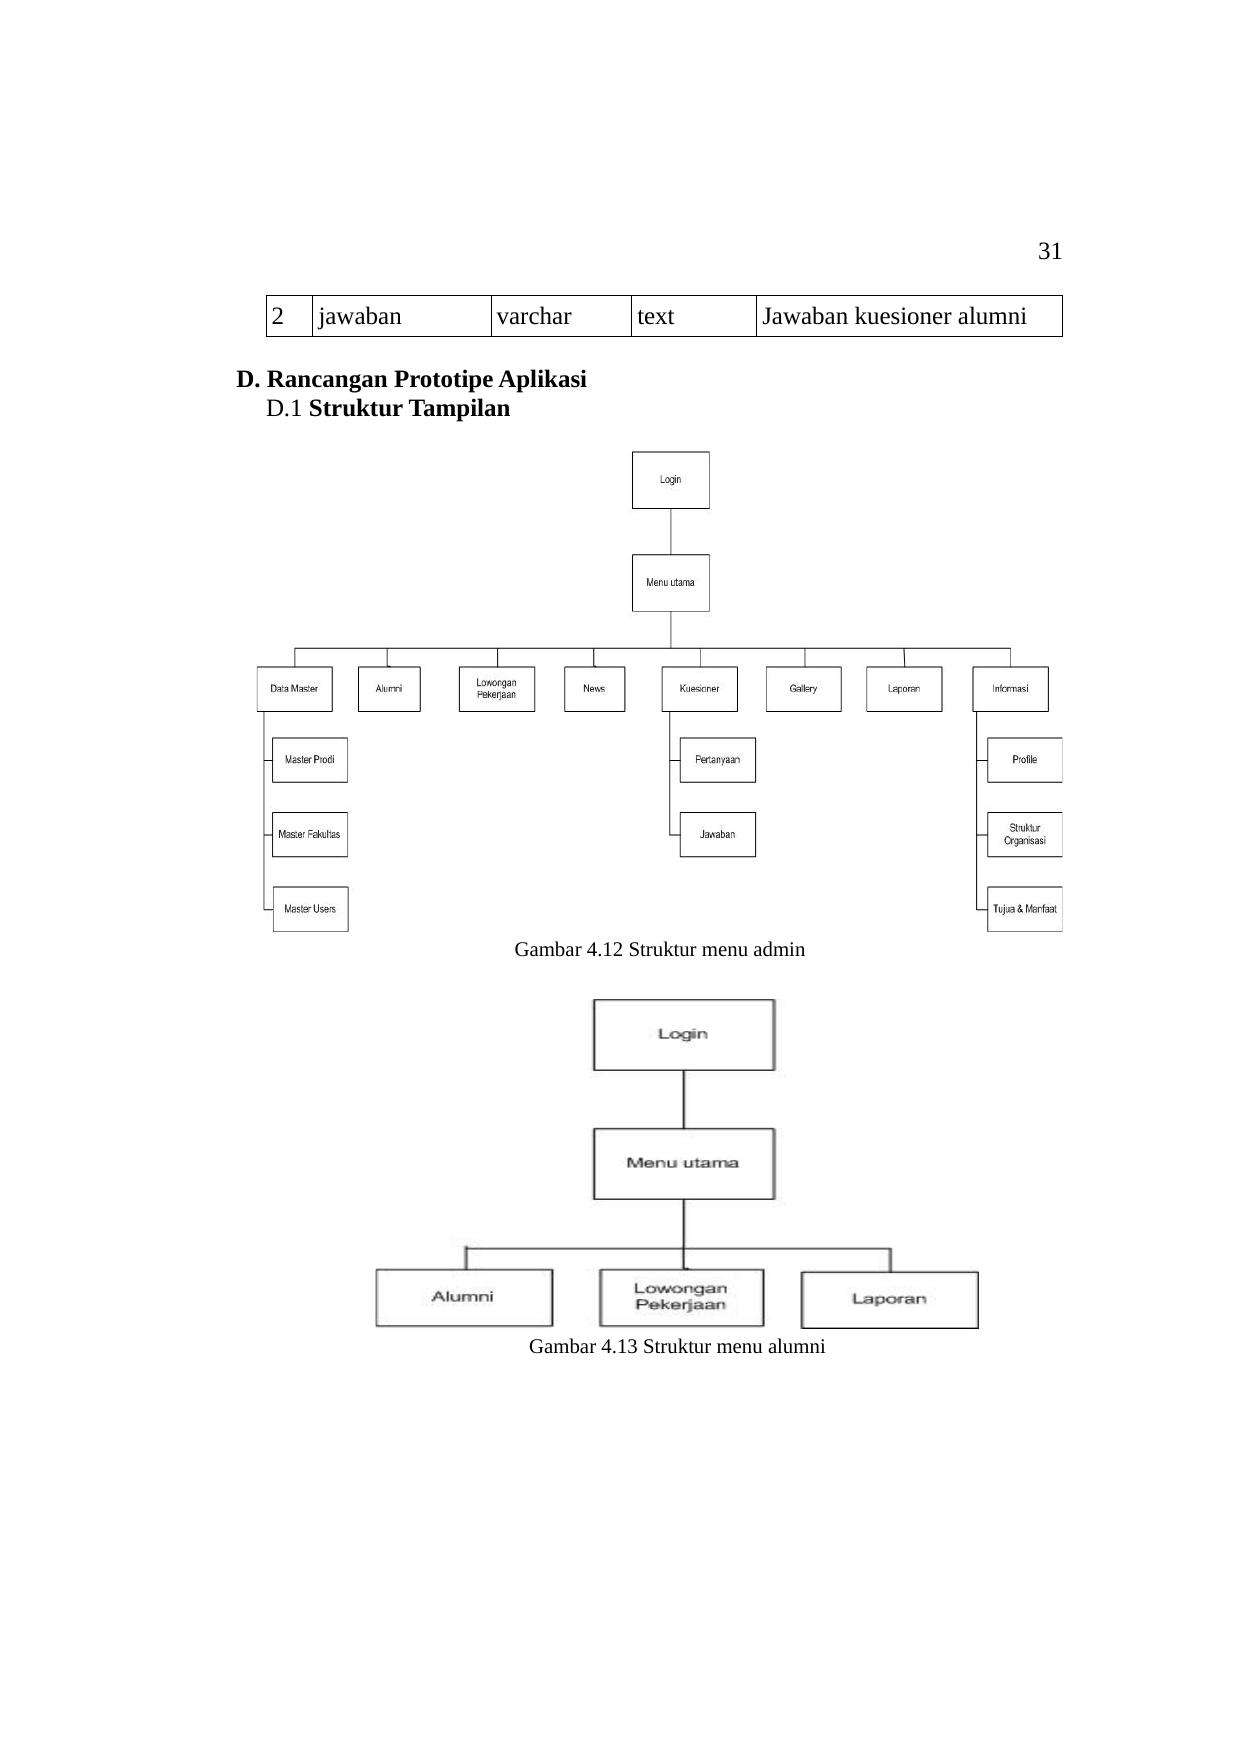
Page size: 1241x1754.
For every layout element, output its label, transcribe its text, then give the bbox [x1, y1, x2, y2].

table_cell jawaban [313, 296, 491, 336]
table_cell text [632, 296, 756, 336]
text Gambar 4.12 Struktur menu admin [257, 932, 1063, 961]
table_cell Jawaban kuesioner alumni [757, 296, 1062, 336]
picture [256, 451, 1063, 932]
picture [375, 999, 979, 1329]
table_cell varchar [492, 296, 631, 336]
text D. Rancangan Prototipe Aplikasi [236, 364, 1063, 393]
text Gambar 4.13 Struktur menu alumni [376, 1329, 979, 1358]
text D.1 Struktur Tampilan [266, 393, 1063, 422]
table_cell 2 [267, 296, 312, 336]
